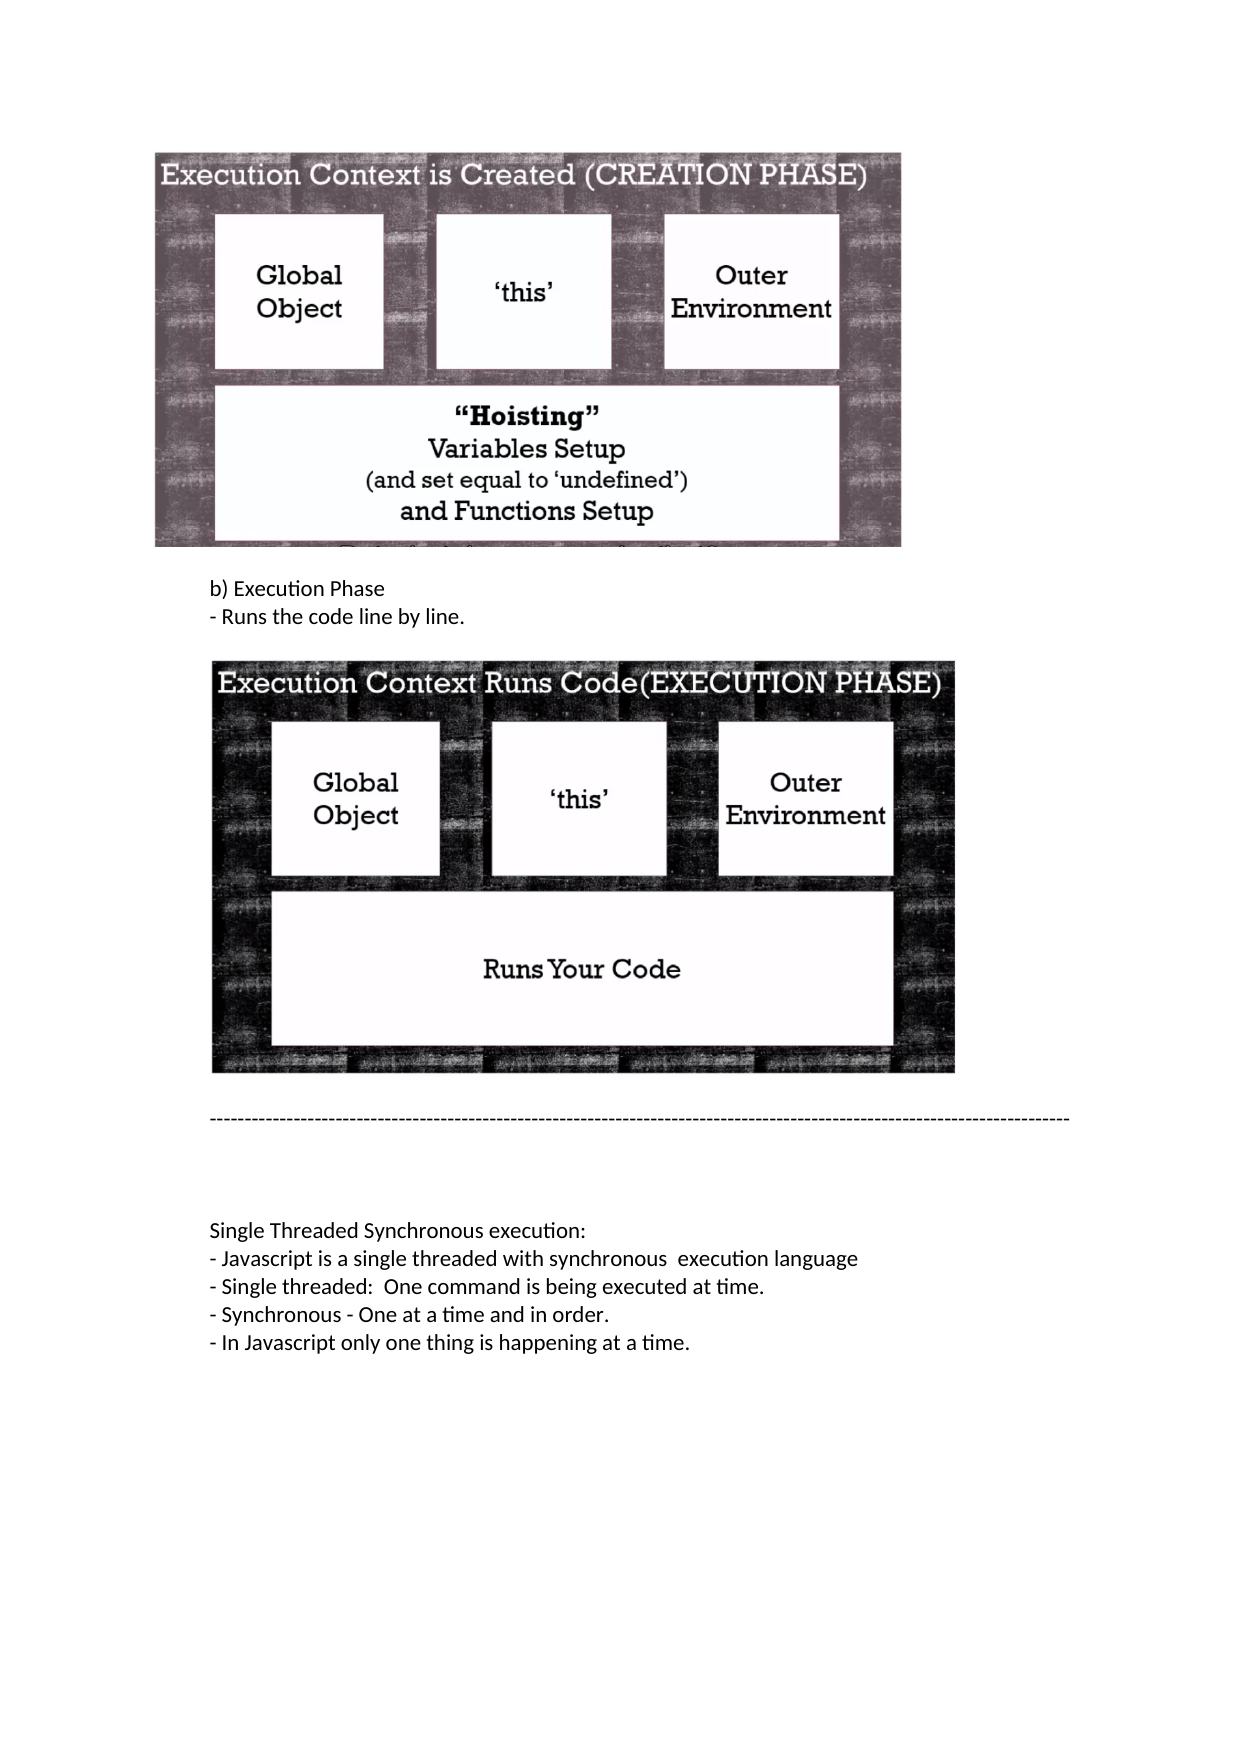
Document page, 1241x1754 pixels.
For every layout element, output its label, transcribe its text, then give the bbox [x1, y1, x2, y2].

list - Single threaded: One command is being executed at time. [172, 1272, 1090, 1300]
list - Javascript is a single threaded with synchronous execution language [172, 1244, 1090, 1272]
picture [153, 150, 903, 547]
list Single Threaded Synchronous execution: [172, 1216, 1090, 1244]
list - Synchronous - One at a time and in order. [172, 1300, 1090, 1328]
text --------------------------------------------------------------------------------------------------------------------------- [209, 1104, 1090, 1132]
list b) Execution Phase [172, 574, 1090, 602]
text - Runs the code line by line. [209, 602, 1090, 630]
picture [209, 658, 960, 1076]
list - In Javascript only one thing is happening at a time. [172, 1328, 1090, 1356]
